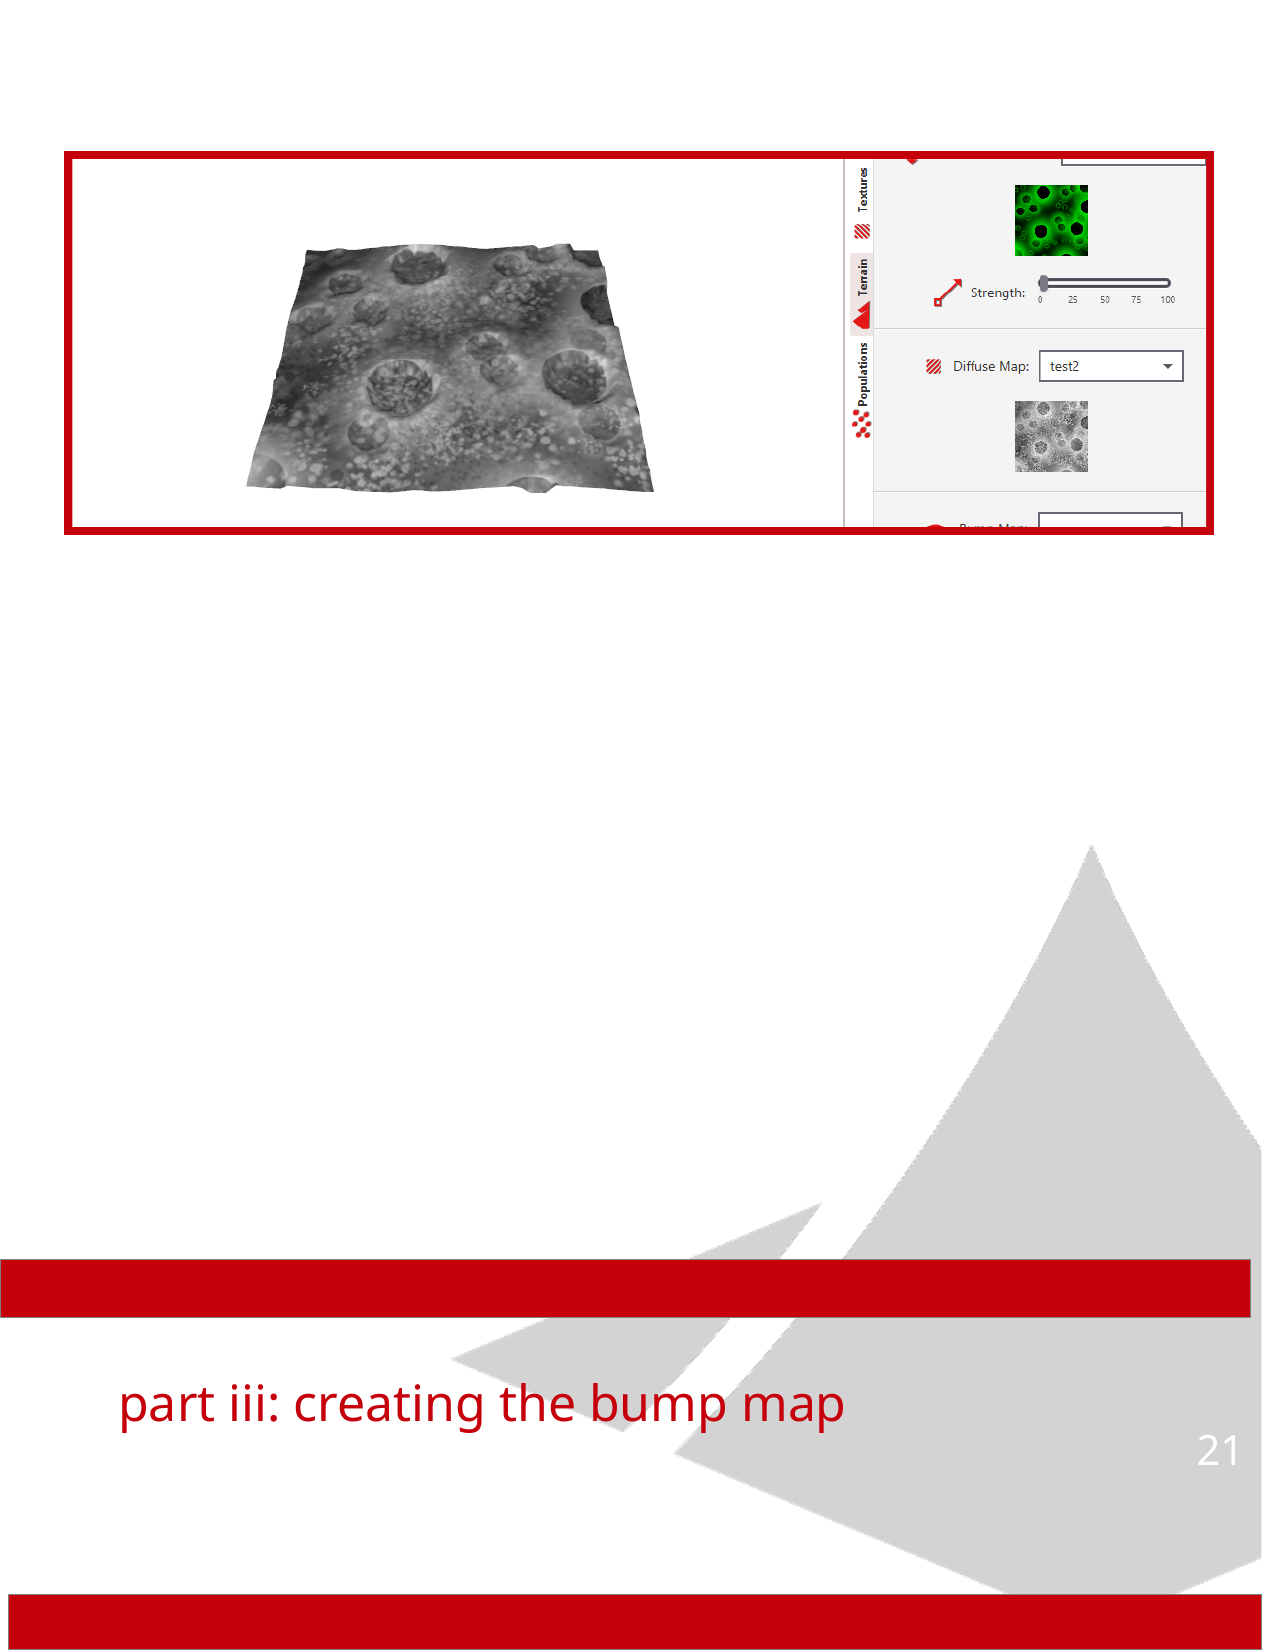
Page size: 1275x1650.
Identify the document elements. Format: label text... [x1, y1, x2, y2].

picture [72, 159, 1207, 527]
list now look similar to Figure 24. If it does not, feel free to undo and [428, 817, 1262, 1594]
text part iii: creating the bump map [118, 1368, 428, 1436]
